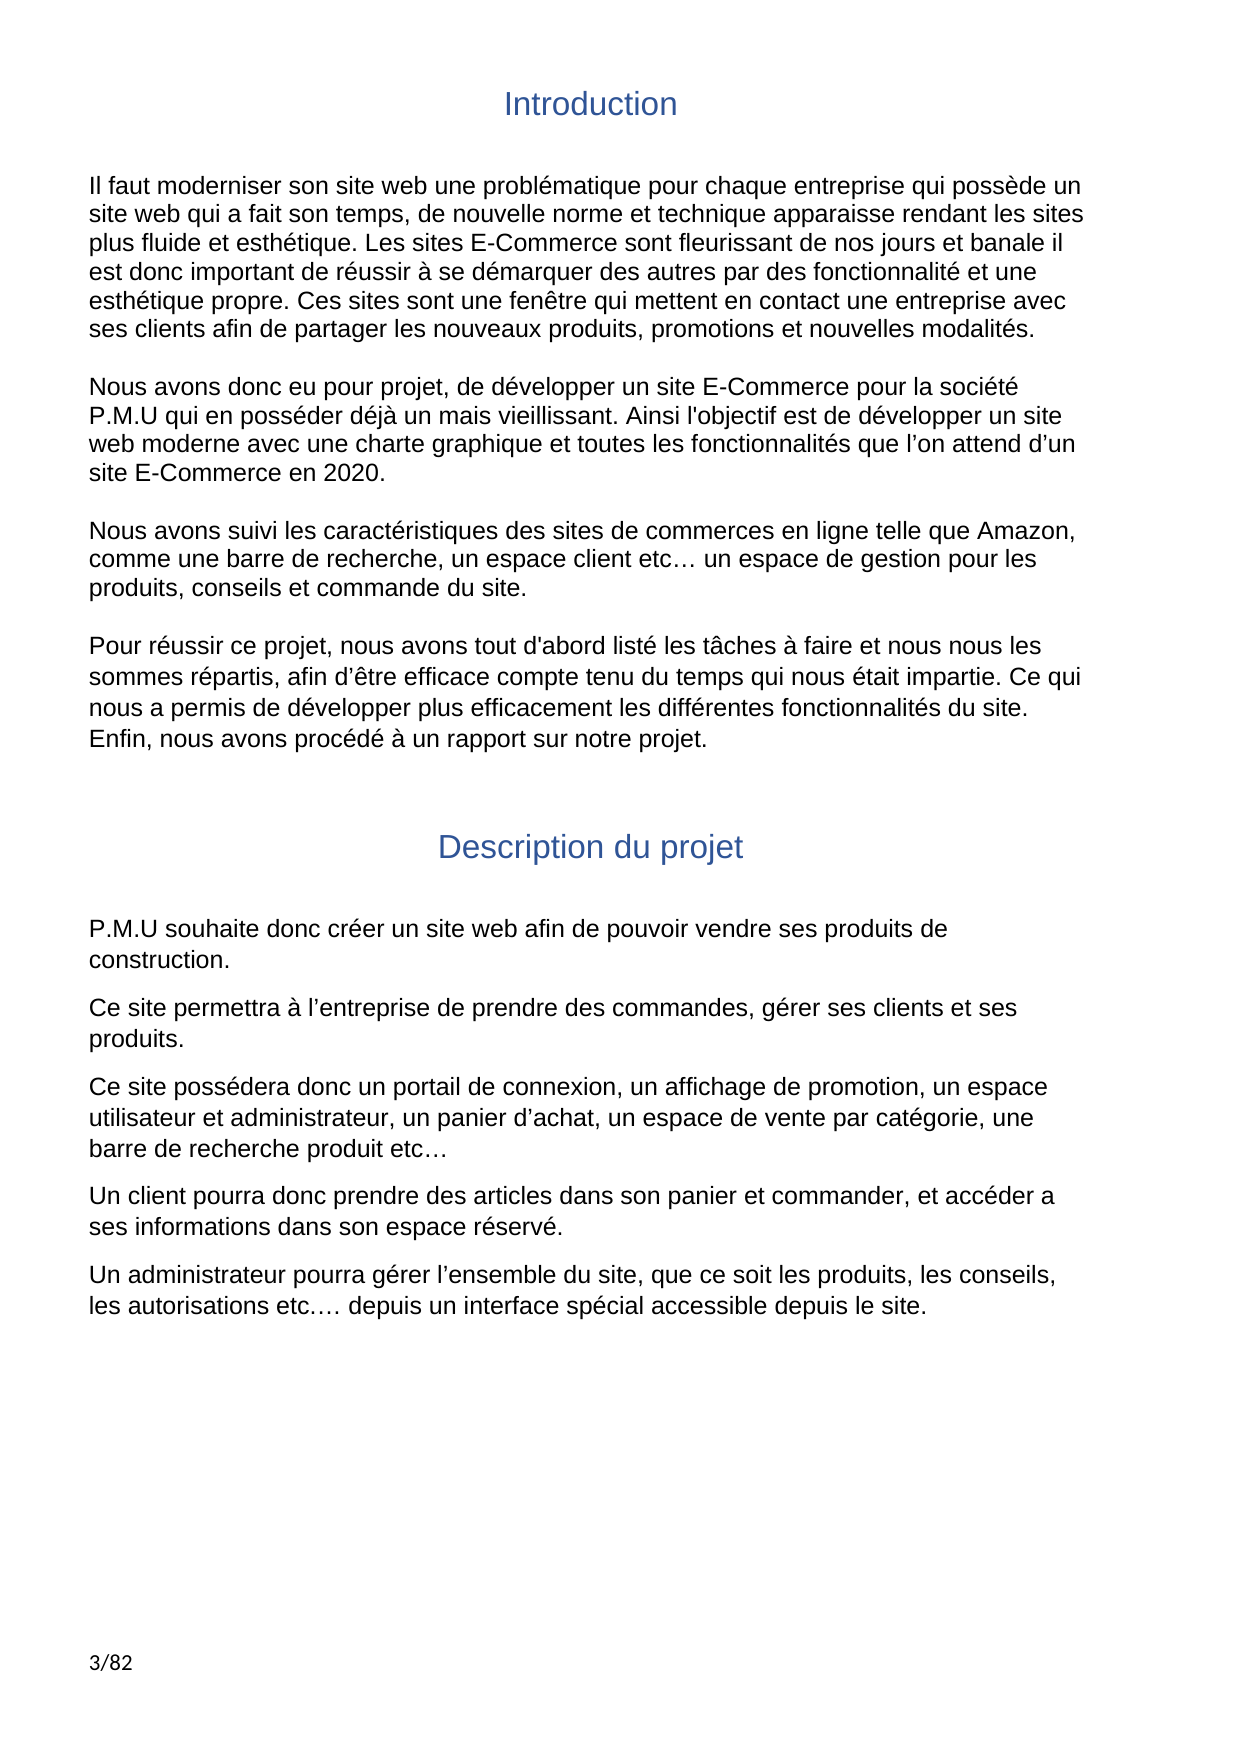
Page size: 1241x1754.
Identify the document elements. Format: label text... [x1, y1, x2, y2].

text Un client pourra donc prendre des articles dans son panier et commander, et accéder a ses informations dans son espace réservé. [89, 1181, 1092, 1241]
text Un administrateur pourra gérer l’ensemble du site, que ce soit les produits, les conseils, les autorisations etc.… depuis un interface spécial accessible depuis le site. [89, 1260, 1092, 1320]
text P.M.U souhaite donc créer un site web afin de pouvoir vendre ses produits de construction. [89, 914, 1092, 974]
text Ce site possédera donc un portail de connexion, un affichage de promotion, un espace utilisateur et administrateur, un panier d’achat, un espace de vente par catégorie, une barre de recherche produit etc… [89, 1072, 1092, 1162]
text Ce site permettra à l’entreprise de prendre des commandes, gérer ses clients et ses produits. [89, 993, 1092, 1053]
text Pour réussir ce projet, nous avons tout d'abord listé les tâches à faire et nous nous les sommes répartis, afin d’être efficace compte tenu du temps qui nous était impartie. Ce qui nous a permis de développer plus efficacement les différentes fonctionnalités du site. Enfin, nous avons procédé à un rapport sur notre projet. [89, 631, 1092, 752]
text Nous avons suivi les caractéristiques des sites de commerces en ligne telle que Amazon, comme une barre de recherche, un espace client etc… un espace de gestion pour les produits, conseils et commande du site. [89, 516, 1092, 602]
text Nous avons donc eu pour projet, de développer un site E-Commerce pour la société P.M.U qui en posséder déjà un mais vieillissant. Ainsi l'objectif est de développer un site web moderne avec une charte graphique et toutes les fonctionnalités que l’on attend d’un site E-Commerce en 2020. [89, 372, 1092, 487]
text Il faut moderniser son site web une problématique pour chaque entreprise qui possède un site web qui a fait son temps, de nouvelle norme et technique apparaisse rendant les sites plus fluide et esthétique. Les sites E-Commerce sont fleurissant de nos jours et banale il est donc important de réussir à se démarquer des autres par des fonctionnalité et une esthétique propre. Ces sites sont une fenêtre qui mettent en contact une entreprise avec ses clients afin de partager les nouveaux produits, promotions et nouvelles modalités. [89, 171, 1092, 343]
subtitle Introduction [89, 84, 1092, 122]
subtitle Description du projet [89, 827, 1092, 866]
